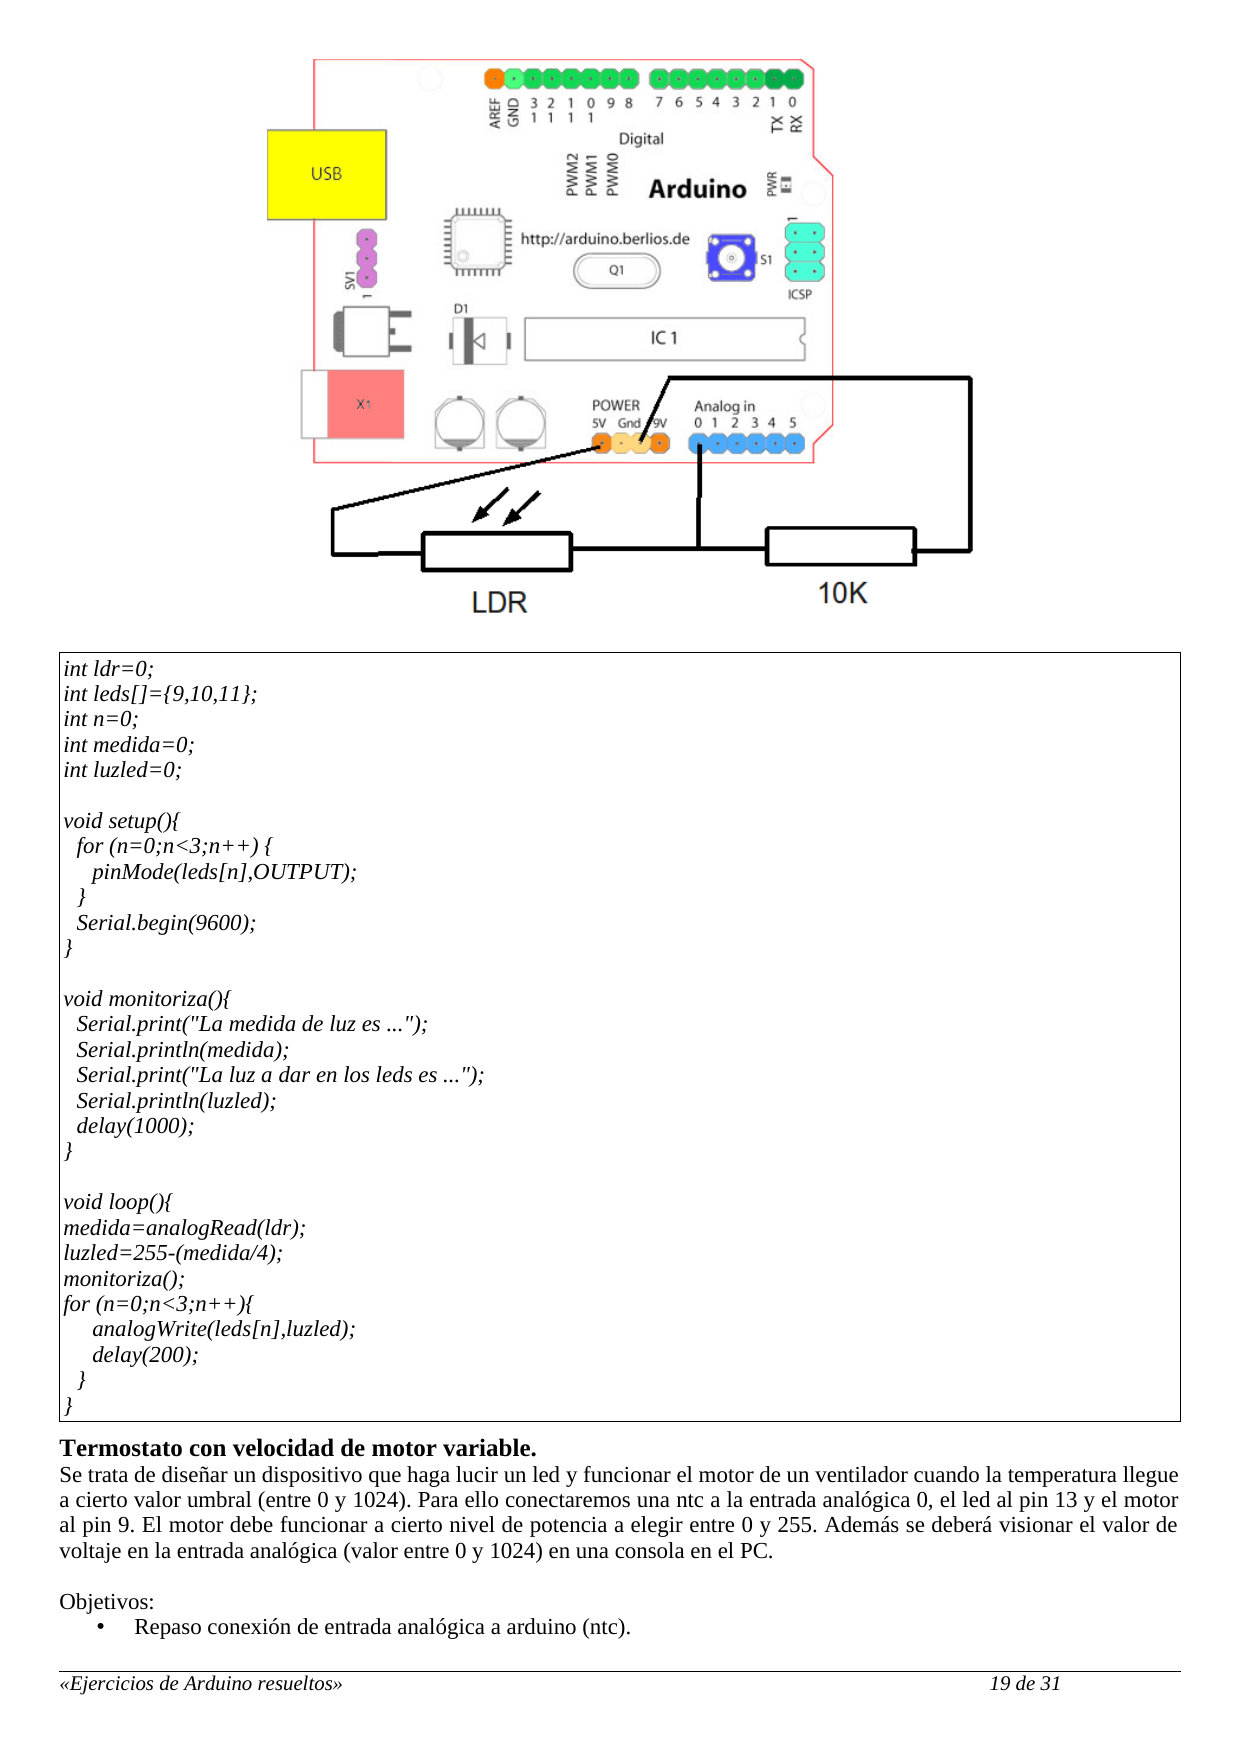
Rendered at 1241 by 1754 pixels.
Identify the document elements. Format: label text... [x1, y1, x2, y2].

text monitoriza(); [187, 1262, 1180, 1287]
text Objetivos: [160, 1589, 1181, 1614]
text void loop(){ [60, 1185, 1180, 1211]
text int leds[]={9,10,11}; [156, 677, 1180, 702]
text Serial.println(luzled); [279, 1084, 1180, 1109]
text Serial.print("La medida de luz es ..."); [234, 1007, 1180, 1033]
text for (n=0;n<3;n++) { [60, 829, 1180, 855]
text Serial.begin(9600); [88, 906, 1180, 931]
text int medida=0; [141, 728, 1180, 753]
text int n=0; [141, 702, 1180, 728]
text } [88, 1363, 1180, 1389]
list Repaso conexión de entrada analógica a arduino (ntc). [632, 1614, 1181, 1639]
text } [60, 1134, 1180, 1160]
text Serial.print("La luz a dar en los leds es ..."); [292, 1058, 1180, 1084]
text } [60, 1389, 1180, 1421]
text void monitoriza(){ [60, 982, 1180, 1007]
text pinMode(leds[n],OUTPUT); [276, 855, 1180, 880]
text int ldr=0; [60, 653, 1180, 677]
text delay(1000); [197, 1109, 1180, 1134]
picture [267, 59, 974, 627]
text void setup(){ [60, 804, 1180, 829]
text Serial.println(medida); [292, 1033, 1180, 1058]
text analogWrite(leds[n],luzled); [256, 1312, 1180, 1338]
text medida=analogRead(ldr); [176, 1211, 1180, 1236]
text for (n=0;n<3;n++){ [187, 1287, 1180, 1312]
text int luzled=0; [184, 753, 1180, 779]
text } [74, 931, 1180, 957]
text } [88, 880, 1180, 906]
text Se trata de diseñar un dispositivo que haga lucir un led y funcionar el motor de un ventilador cuando la temperatura llegue a cierto valor umbral (entre 0 y 1024). Para ello conectaremos una ntc a la entrada analógica 0, el led al pin 13 y el motor al pin 9. El motor debe funcionar a cierto nivel de potencia a elegir entre 0 y 255. Además se deberá visionar el valor de voltaje en la entrada analógica (valor entre 0 y 1024) en una consola en el PC. [774, 1538, 1181, 1563]
text luzled=255-(medida/4); [286, 1236, 1180, 1262]
text delay(200); [201, 1338, 1180, 1363]
text Termostato con velocidad de motor variable. [537, 1434, 1181, 1462]
